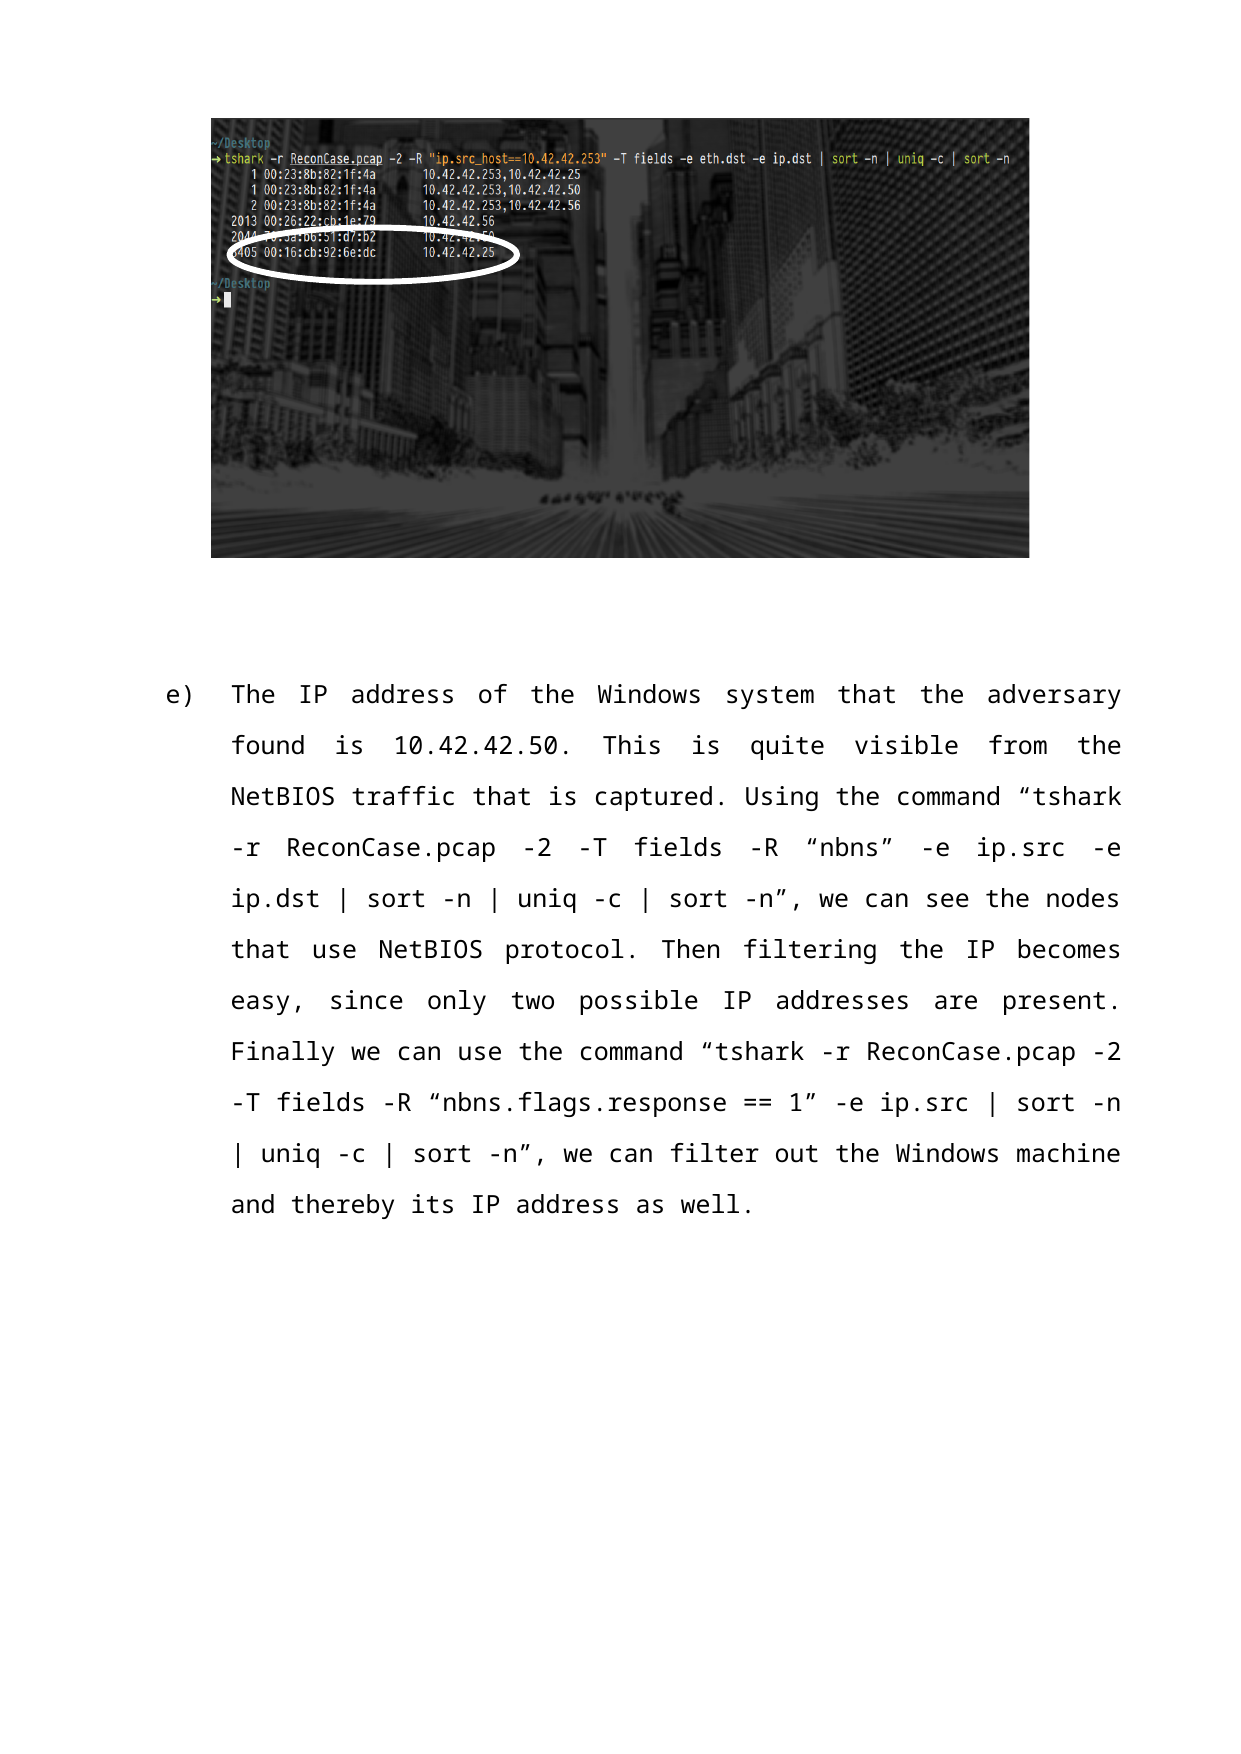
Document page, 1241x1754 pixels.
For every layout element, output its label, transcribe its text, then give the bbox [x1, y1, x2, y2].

list The IP address of the Windows system that the adversary found is 10.42.42.50. This is quite visible from the NetBIOS traffic that is captured. Using the command “tshark -r ReconCase.pcap -2 -T fields -R “nbns” -e ip.src -e ip.dst | sort -n | uniq -c | sort -n”, we can see the nodes that use NetBIOS protocol. Then filtering the IP becomes easy, since only two possible IP addresses are present. Finally we can use the command “tshark -r ReconCase.pcap -2 -T fields -R “nbns.flags.response == 1” -e ip.src | sort -n | uniq -c | sort -n”, we can filter out the Windows machine and thereby its IP address as well. [165, 676, 1122, 1221]
picture [211, 118, 1030, 558]
